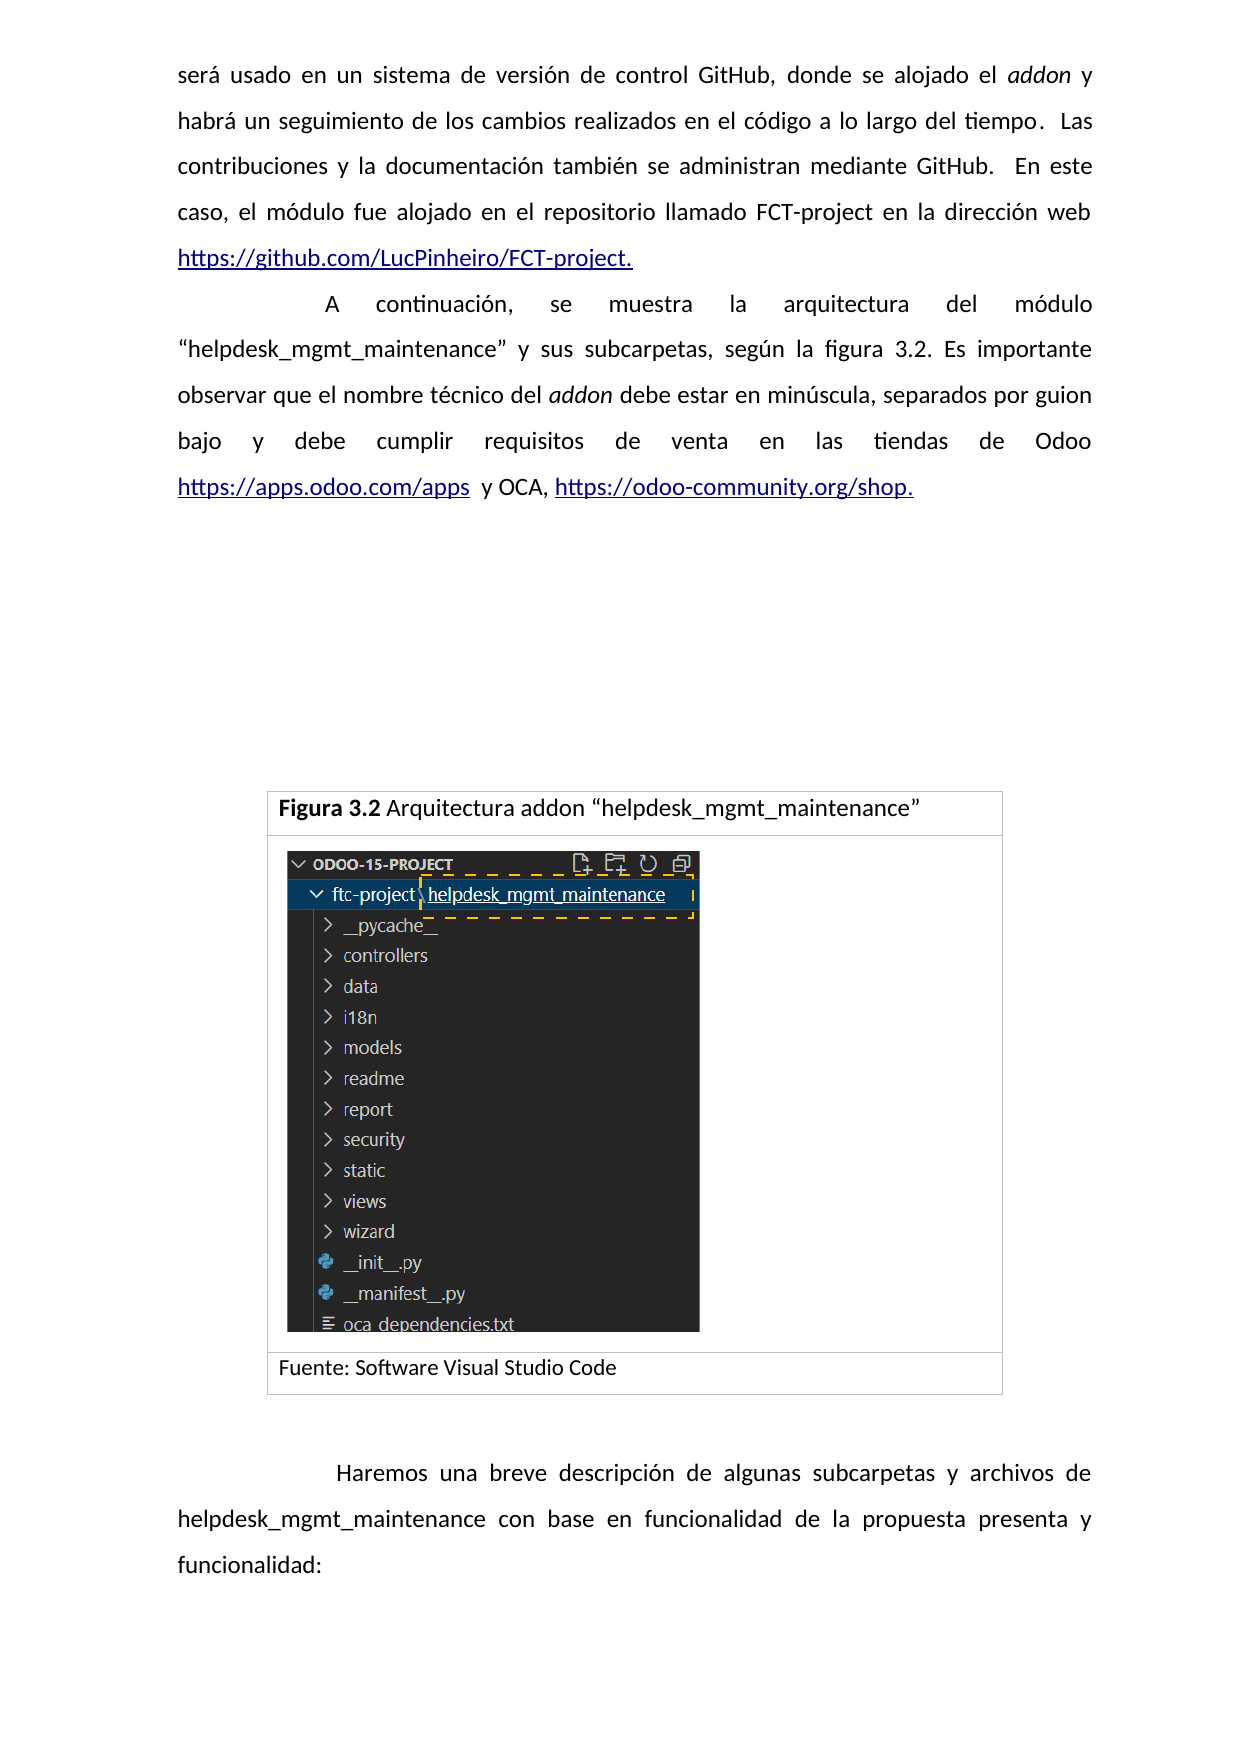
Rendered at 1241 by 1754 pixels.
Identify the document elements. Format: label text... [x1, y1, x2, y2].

table_header Figura 3.2 Arquitectura addon “helpdesk_mgmt_maintenance” [268, 792, 1002, 835]
text será usado en un sistema de versión de control GitHub, donde se alojado el addon y habrá un seguimiento de los cambios realizados en el código a lo largo del tiempo. Las contribuciones y la documentación también se administran mediante GitHub. En este caso, el módulo fue alojado en el repositorio llamado FCT-project en la dirección web https://github.com/LucPinheiro/FCT-project. [177, 59, 1093, 272]
text Haremos una breve descripción de algunas subcarpetas y archivos de helpdesk_mgmt_maintenance con base en funcionalidad de la propuesta presenta y funcionalidad: [177, 1458, 1093, 1579]
text A continuación, se muestra la arquitectura del módulo “helpdesk_mgmt_maintenance” y sus subcarpetas, según la figura 3.2. Es importante observar que el nombre técnico del addon debe estar en minúscula, separados por guion bajo y debe cumplir requisitos de venta en las tiendas de Odoo https://apps.odoo.com/apps y OCA, https://odoo-community.org/shop. [177, 288, 1093, 501]
table_cell [268, 836, 1002, 1352]
table_cell Fuente: Software Visual Studio Code [268, 1353, 1002, 1394]
